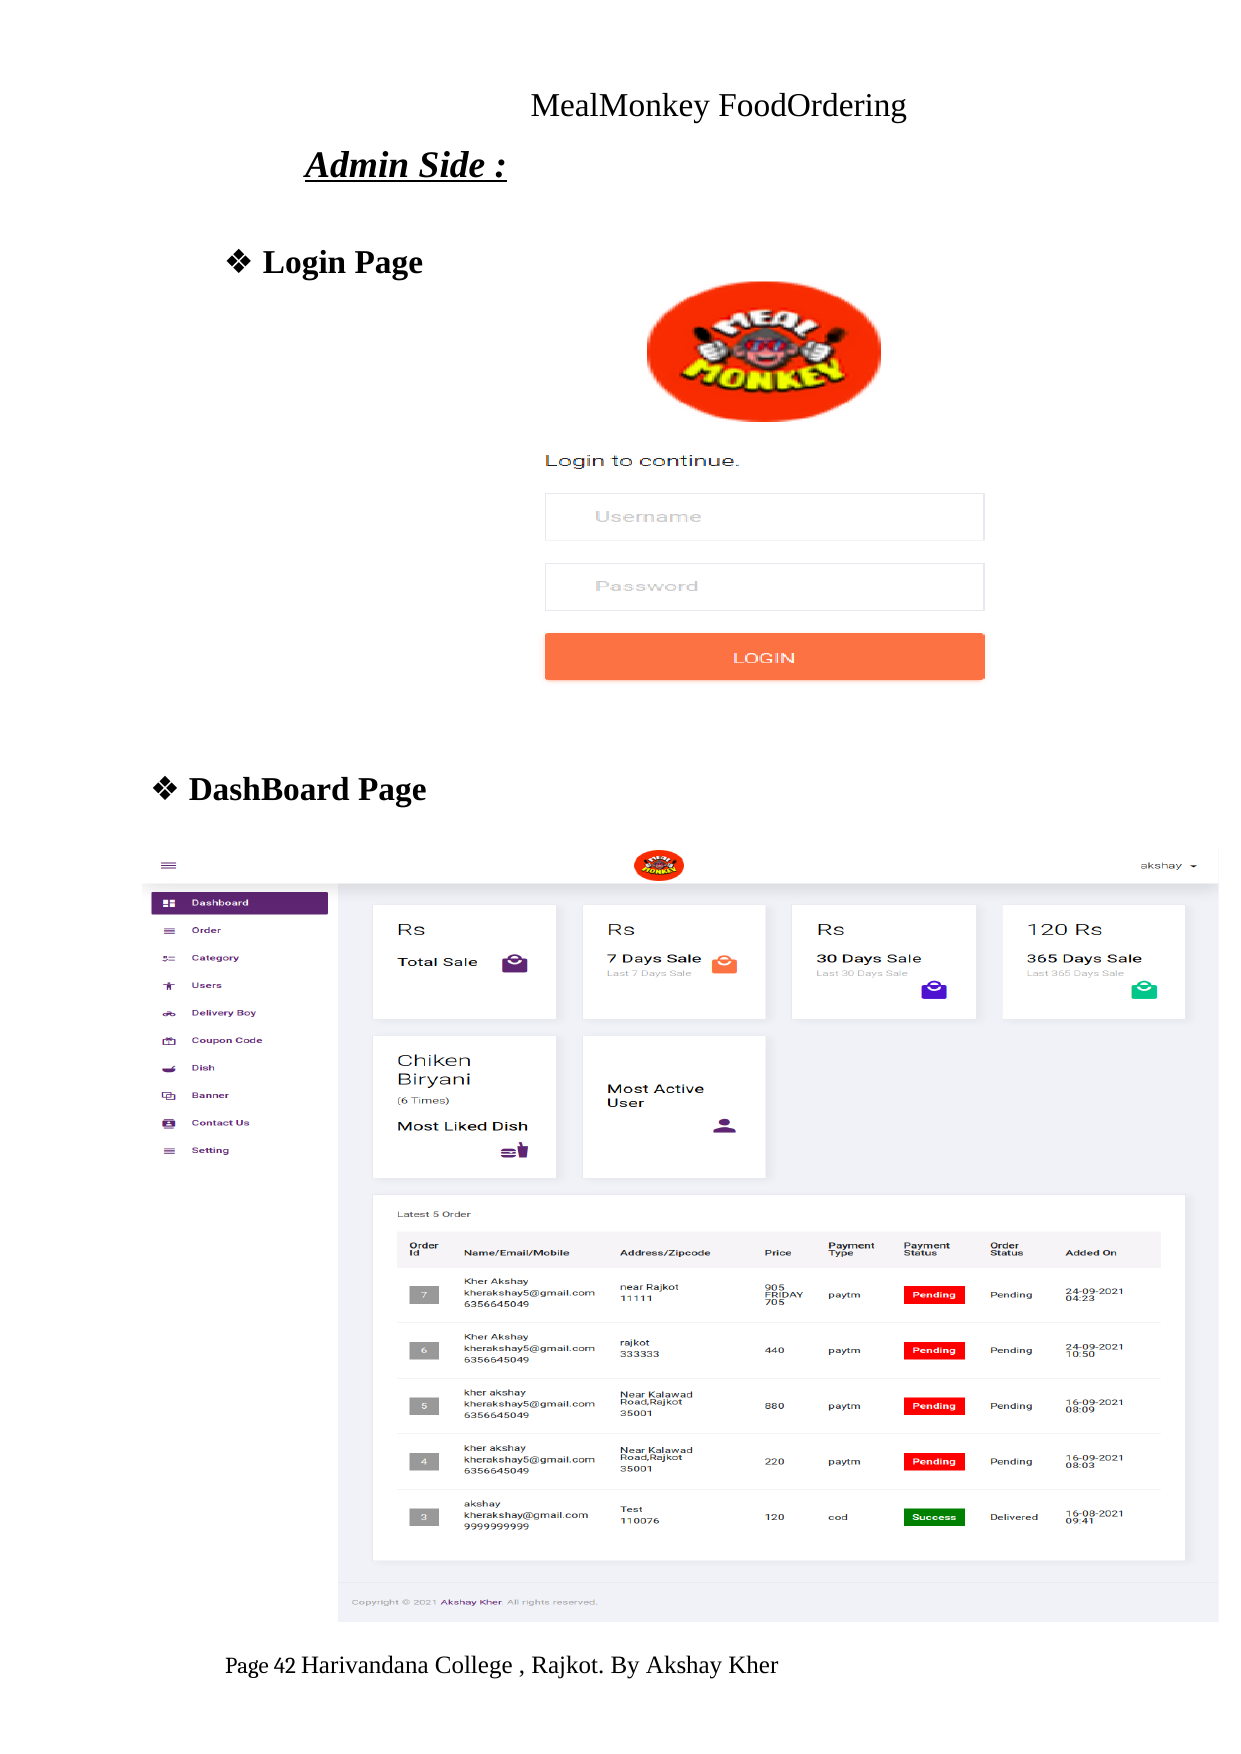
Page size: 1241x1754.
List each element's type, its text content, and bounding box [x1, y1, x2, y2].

text ❖ Login Page [223, 238, 470, 283]
picture [470, 236, 1059, 724]
text ❖ DashBoard Page [150, 765, 1227, 810]
text Admin Side : [300, 142, 571, 186]
picture [141, 847, 1219, 1622]
